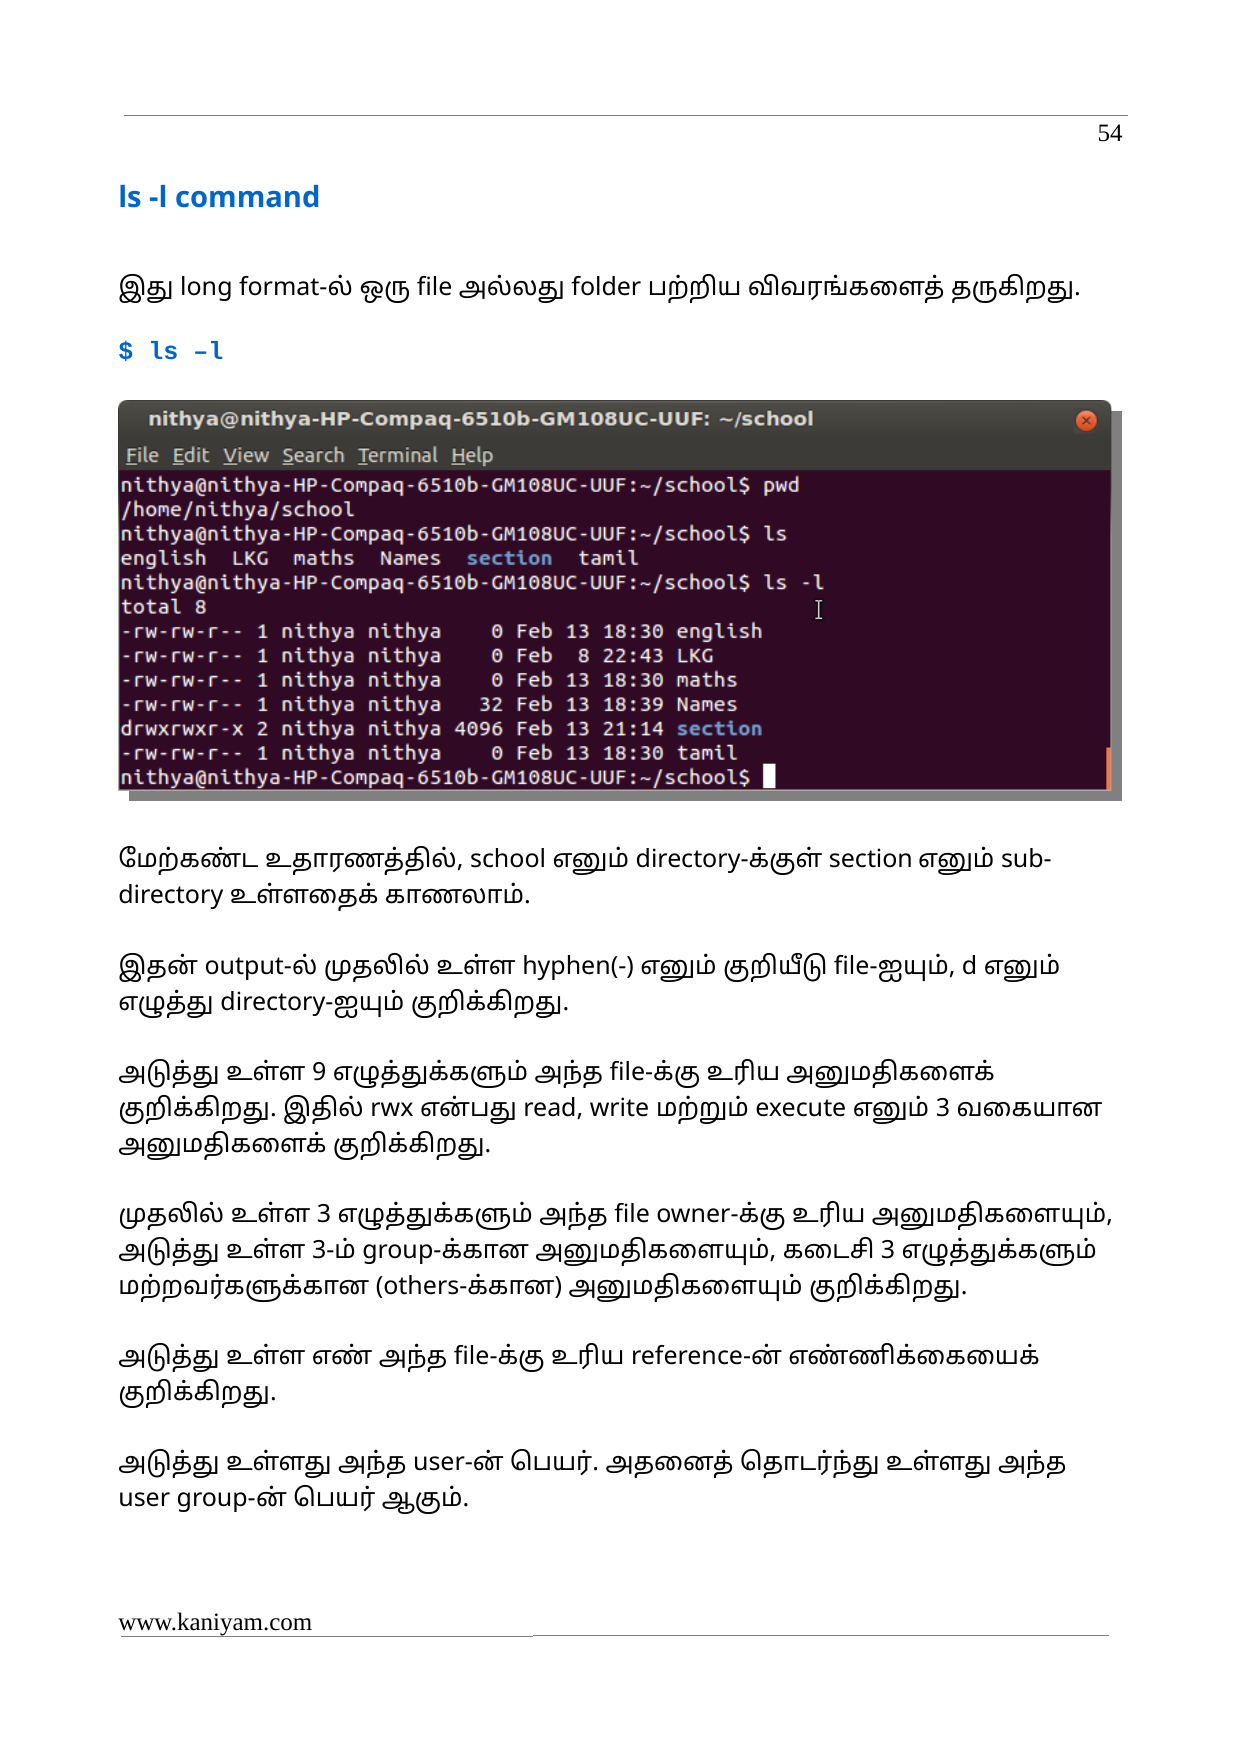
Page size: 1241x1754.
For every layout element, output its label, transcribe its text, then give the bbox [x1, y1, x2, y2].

text அடுத்து உள்ள எண் அந்த file-க்கு உரிய reference-ன் எண்ணிக்கையைக் குறிக்கிறது. அடுத்து உள்ளது அந்த user-ன் பெயர். அதனைத் தொடர்ந்து உள்ளது அந்த user group-ன் பெயர் ஆகும். [118, 1338, 1122, 1550]
picture [118, 400, 1112, 791]
subtitle ls -l command [118, 176, 1122, 216]
text முதலில் உள்ள 3 எழுத்துக்களும் அந்த file owner-க்கு உரிய அனுமதிகளையும், அடுத்து உள்ள 3-ம் group-க்கான அனுமதிகளையும், கடைசி 3 எழுத்துக்களும் மற்றவர்களுக்கான (others-க்கான) அனுமதிகளையும் குறிக்கிறது. [118, 1196, 1122, 1304]
text இது long format-ல் ஒரு file அல்லது folder பற்றிய விவரங்களைத் தருகிறது. [118, 268, 1122, 304]
text $ ls –l [118, 338, 1122, 367]
text இதன் output-ல் முதலில் உள்ள hyphen(-) எனும் குறியீடு file-ஐயும், d எனும் எழுத்து directory-ஐயும் குறிக்கிறது. அடுத்து உள்ள 9 எழுத்துக்களும் அந்த file-க்கு உரிய அனுமதிகளைக் குறிக்கிறது. இதில் rwx என்பது read, write மற்றும் execute எனும் 3 வகையான அனுமதிகளைக் குறிக்கிறது. [118, 947, 1122, 1162]
text மேற்கண்ட உதாரணத்தில், school எனும் directory-க்குள் sectionஎனும் sub-directory உள்ளதைக் காணலாம். [118, 841, 1122, 913]
